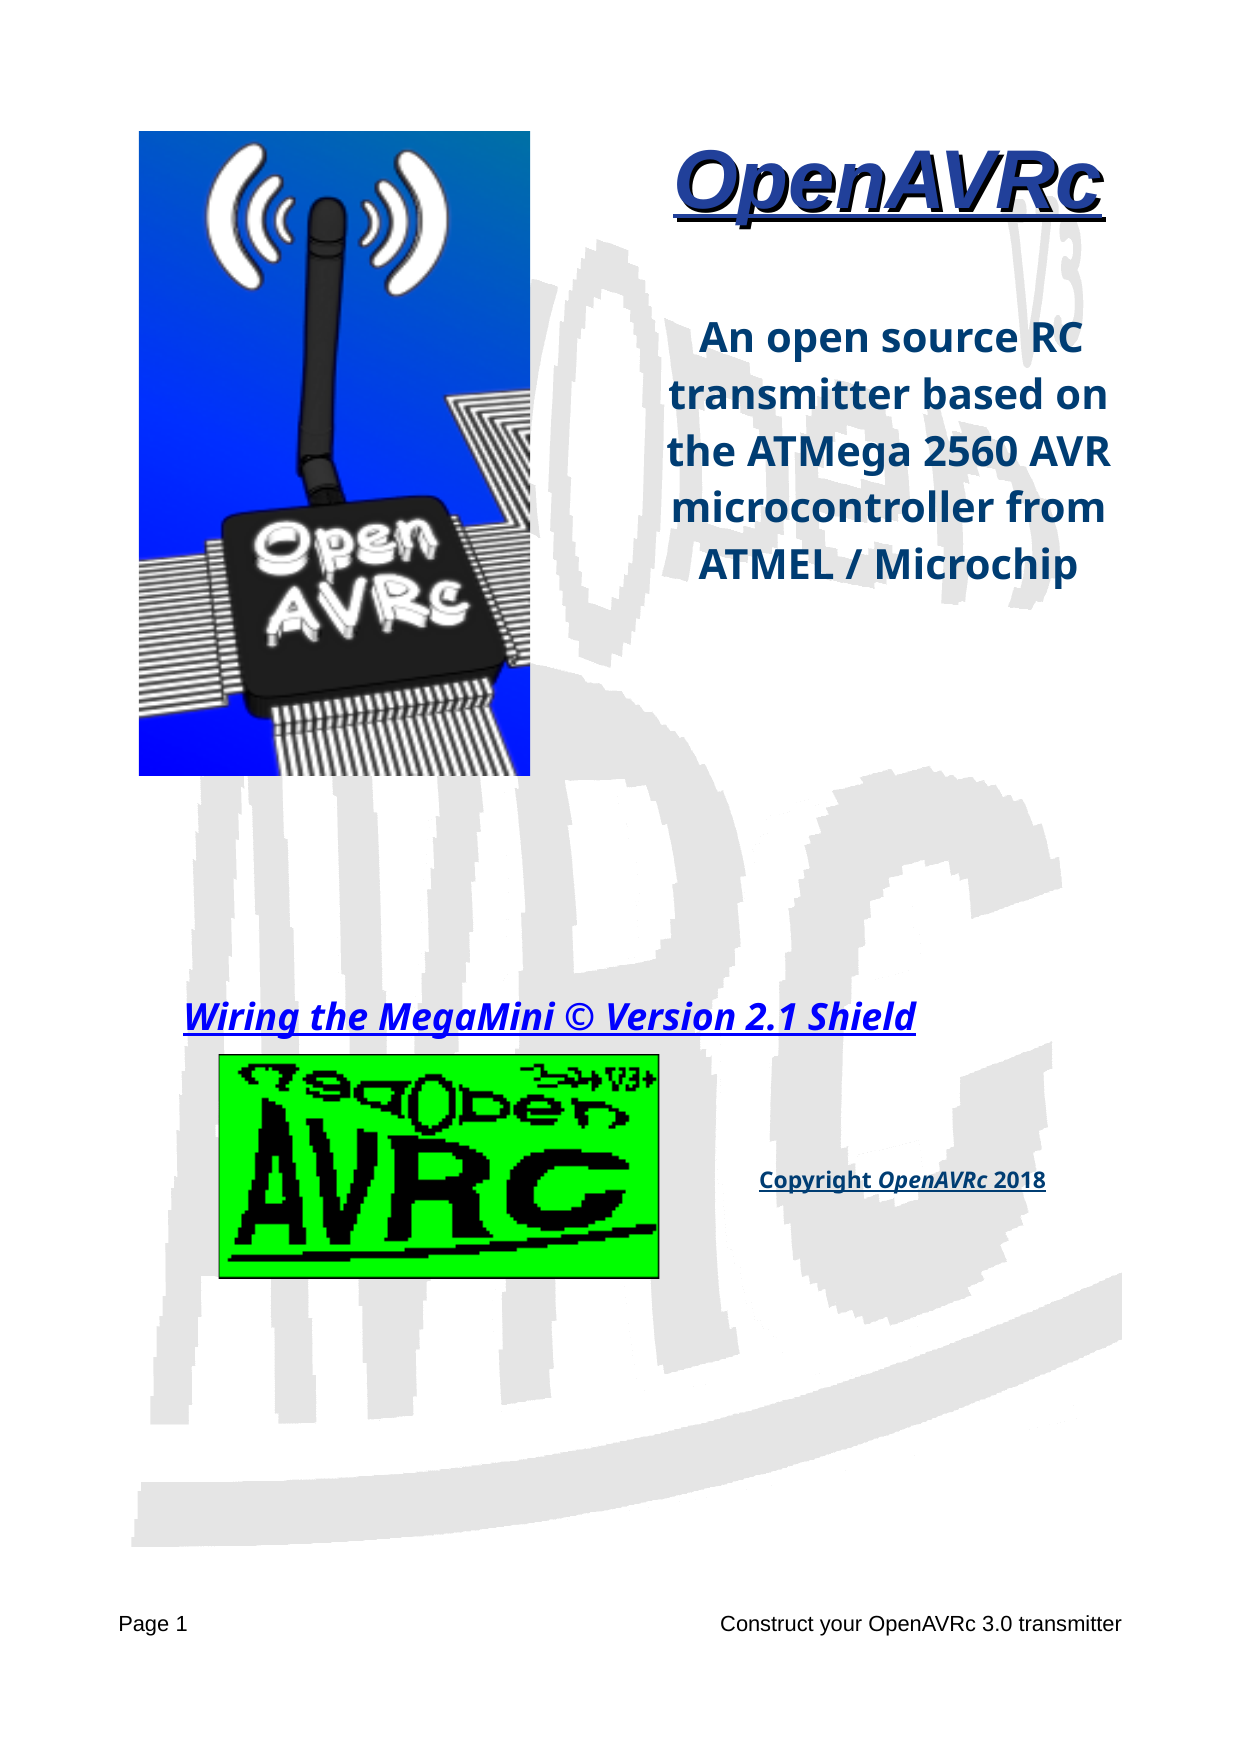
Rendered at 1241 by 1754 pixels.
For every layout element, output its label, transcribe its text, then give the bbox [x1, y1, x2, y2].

subtitle Wiring the MegaMini © Version 2.1 Shield [183, 990, 1122, 1041]
text Copyright OpenAVRc 2018 [689, 1164, 1046, 1195]
picture [218, 1054, 660, 1279]
text An open source RC transmitter based on the ATMega 2560 AVR microcontroller from ATMEL / Microchip [651, 308, 1126, 592]
subtitle OpenAVRc [651, 131, 1126, 227]
picture [138, 131, 530, 776]
